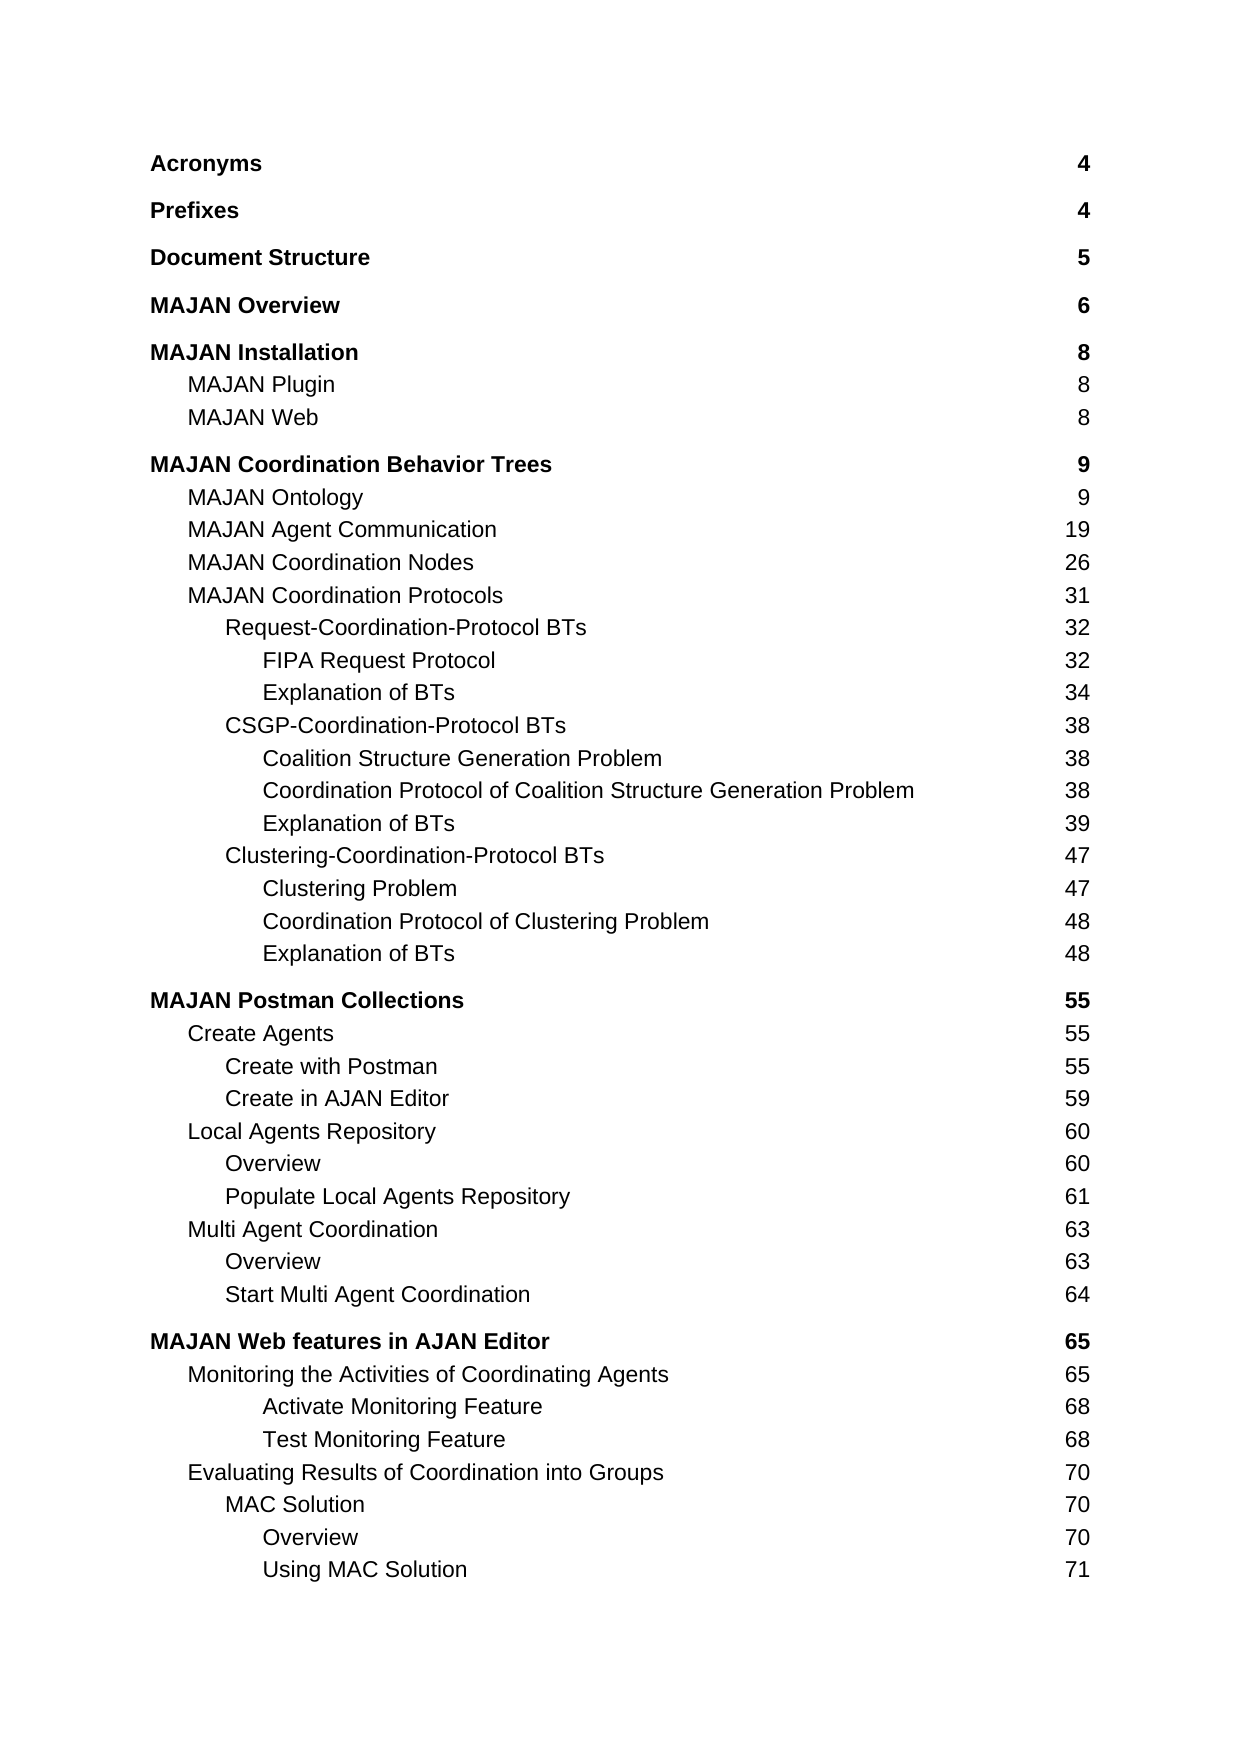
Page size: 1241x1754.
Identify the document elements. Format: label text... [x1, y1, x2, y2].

text Evaluating Results of Coordination into Groups 70 [187, 1458, 1090, 1485]
text Overview 63 [225, 1248, 1090, 1274]
text Start Multi Agent Coordination 64 [225, 1281, 1090, 1307]
text CSGP-Coordination-Protocol BTs 38 [225, 712, 1090, 738]
text Document Structure 5 [150, 244, 1090, 271]
text Create in AJAN Editor 59 [225, 1085, 1090, 1112]
text Overview 60 [225, 1150, 1090, 1177]
text FIPA Request Protocol 32 [262, 647, 1090, 673]
text MAJAN Installation 8 [150, 339, 1090, 365]
text Clustering-Coordination-Protocol BTs 47 [225, 842, 1090, 869]
text Local Agents Repository 60 [187, 1118, 1090, 1144]
text MAJAN Web 8 [187, 404, 1090, 430]
text Coalition Structure Generation Problem 38 [262, 744, 1090, 771]
text Activate Monitoring Feature 68 [262, 1393, 1090, 1419]
text Coordination Protocol of Coalition Structure Generation Problem 38 [262, 777, 1090, 803]
text Create Agents 55 [187, 1020, 1090, 1046]
text Prefixes 4 [150, 197, 1090, 223]
text Using MAC Solution 71 [262, 1556, 1090, 1583]
text Explanation of BTs 34 [262, 679, 1090, 706]
text Acronyms 4 [150, 150, 1090, 176]
text MAJAN Ontology 9 [187, 484, 1090, 510]
text MAJAN Coordination Nodes 26 [187, 549, 1090, 575]
text Clustering Problem 47 [262, 875, 1090, 901]
text MAJAN Coordination Behavior Trees 9 [150, 451, 1090, 477]
text Overview 70 [262, 1524, 1090, 1550]
text MAC Solution 70 [225, 1491, 1090, 1517]
text Request-Coordination-Protocol BTs 32 [225, 614, 1090, 641]
text Create with Postman 55 [225, 1053, 1090, 1079]
text Multi Agent Coordination 63 [187, 1216, 1090, 1242]
text MAJAN Plugin 8 [187, 371, 1090, 398]
text Populate Local Agents Repository 61 [225, 1183, 1090, 1209]
text MAJAN Web features in AJAN Editor 65 [150, 1328, 1090, 1354]
text Explanation of BTs 39 [262, 810, 1090, 836]
text Explanation of BTs 48 [262, 940, 1090, 967]
text Coordination Protocol of Clustering Problem 48 [262, 908, 1090, 934]
text MAJAN Agent Communication 19 [187, 516, 1090, 543]
text MAJAN Coordination Protocols 31 [187, 582, 1090, 608]
text Monitoring the Activities of Coordinating Agents 65 [187, 1361, 1090, 1387]
text MAJAN Postman Collections 55 [150, 987, 1090, 1014]
text MAJAN Overview 6 [150, 292, 1090, 318]
text Test Monitoring Feature 68 [262, 1426, 1090, 1452]
